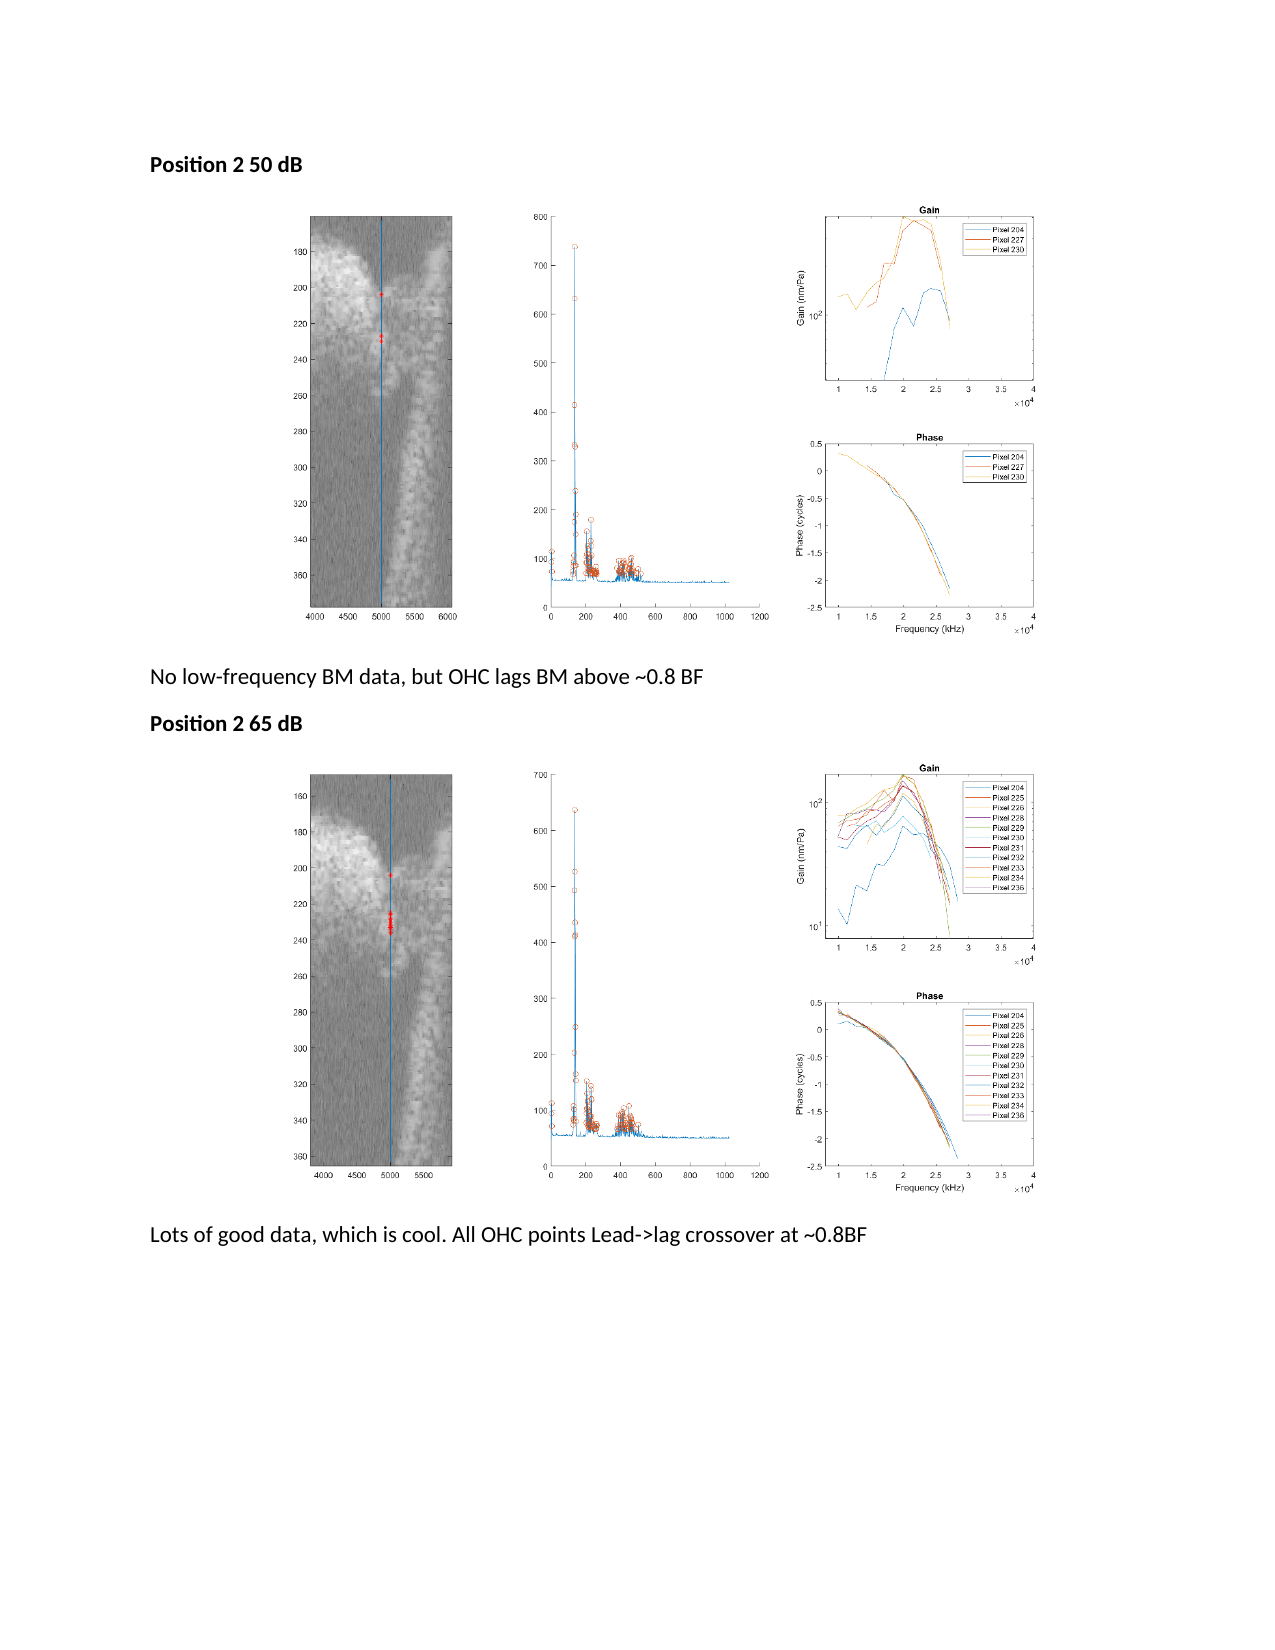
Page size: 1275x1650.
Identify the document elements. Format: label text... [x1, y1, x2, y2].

text No low-frequency BM data, but OHC lags BM above ~0.8 BF [150, 660, 1125, 690]
picture [150, 738, 1125, 1219]
text Position 2 65 dB [150, 709, 1125, 738]
text Lots of good data, which is cool. All OHC points Lead->lag crossover at ~0.8BF [150, 1219, 1125, 1248]
picture [150, 180, 1125, 660]
text Position 2 50 dB [150, 150, 1125, 180]
